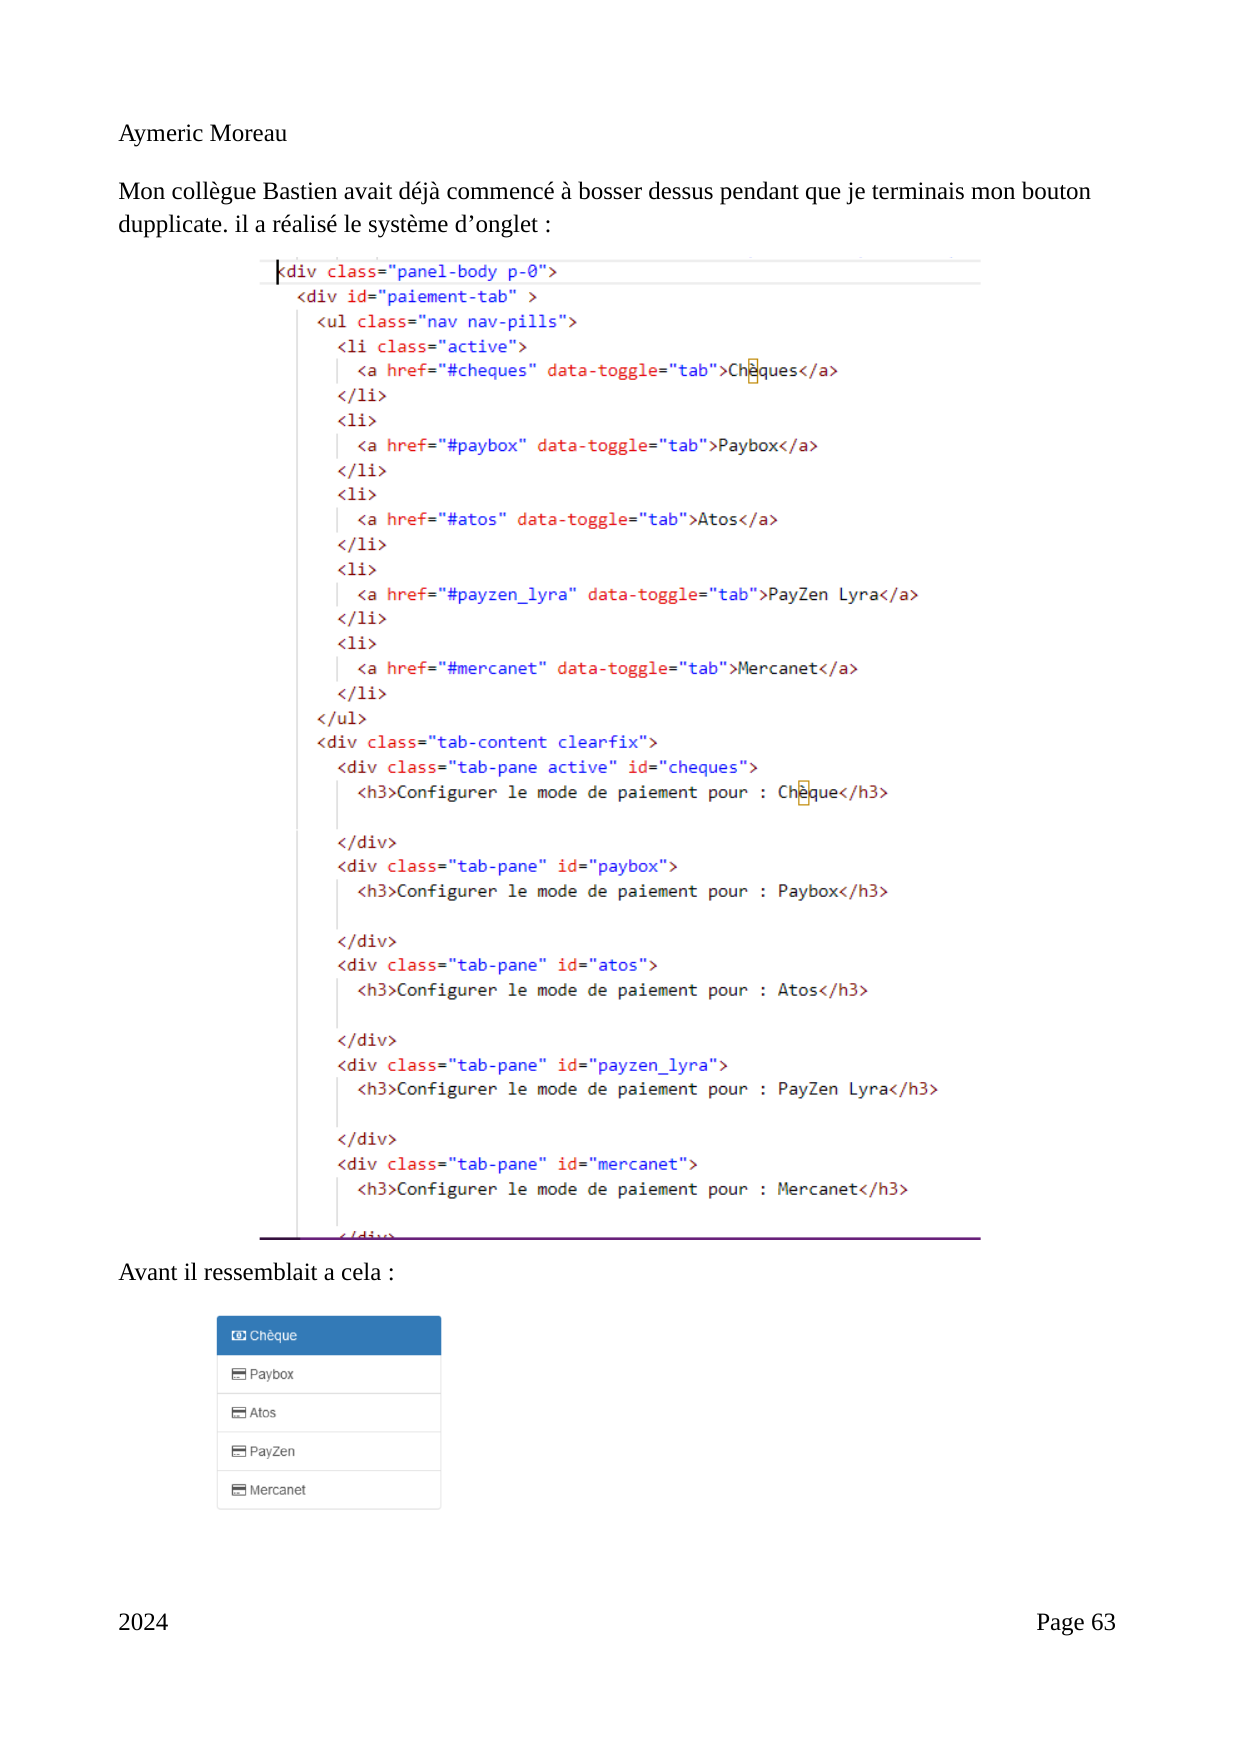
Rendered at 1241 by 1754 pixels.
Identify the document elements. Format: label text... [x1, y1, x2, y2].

picture [259, 257, 981, 1240]
text Avant il ressemblait a cela : [118, 1257, 1122, 1285]
text Mon collègue Bastien avait déjà commencé à bosser dessus pendant que je terminais mon bouton dupplicate. il a réalisé le système d’onglet : [118, 176, 1122, 238]
picture [202, 1305, 464, 1529]
